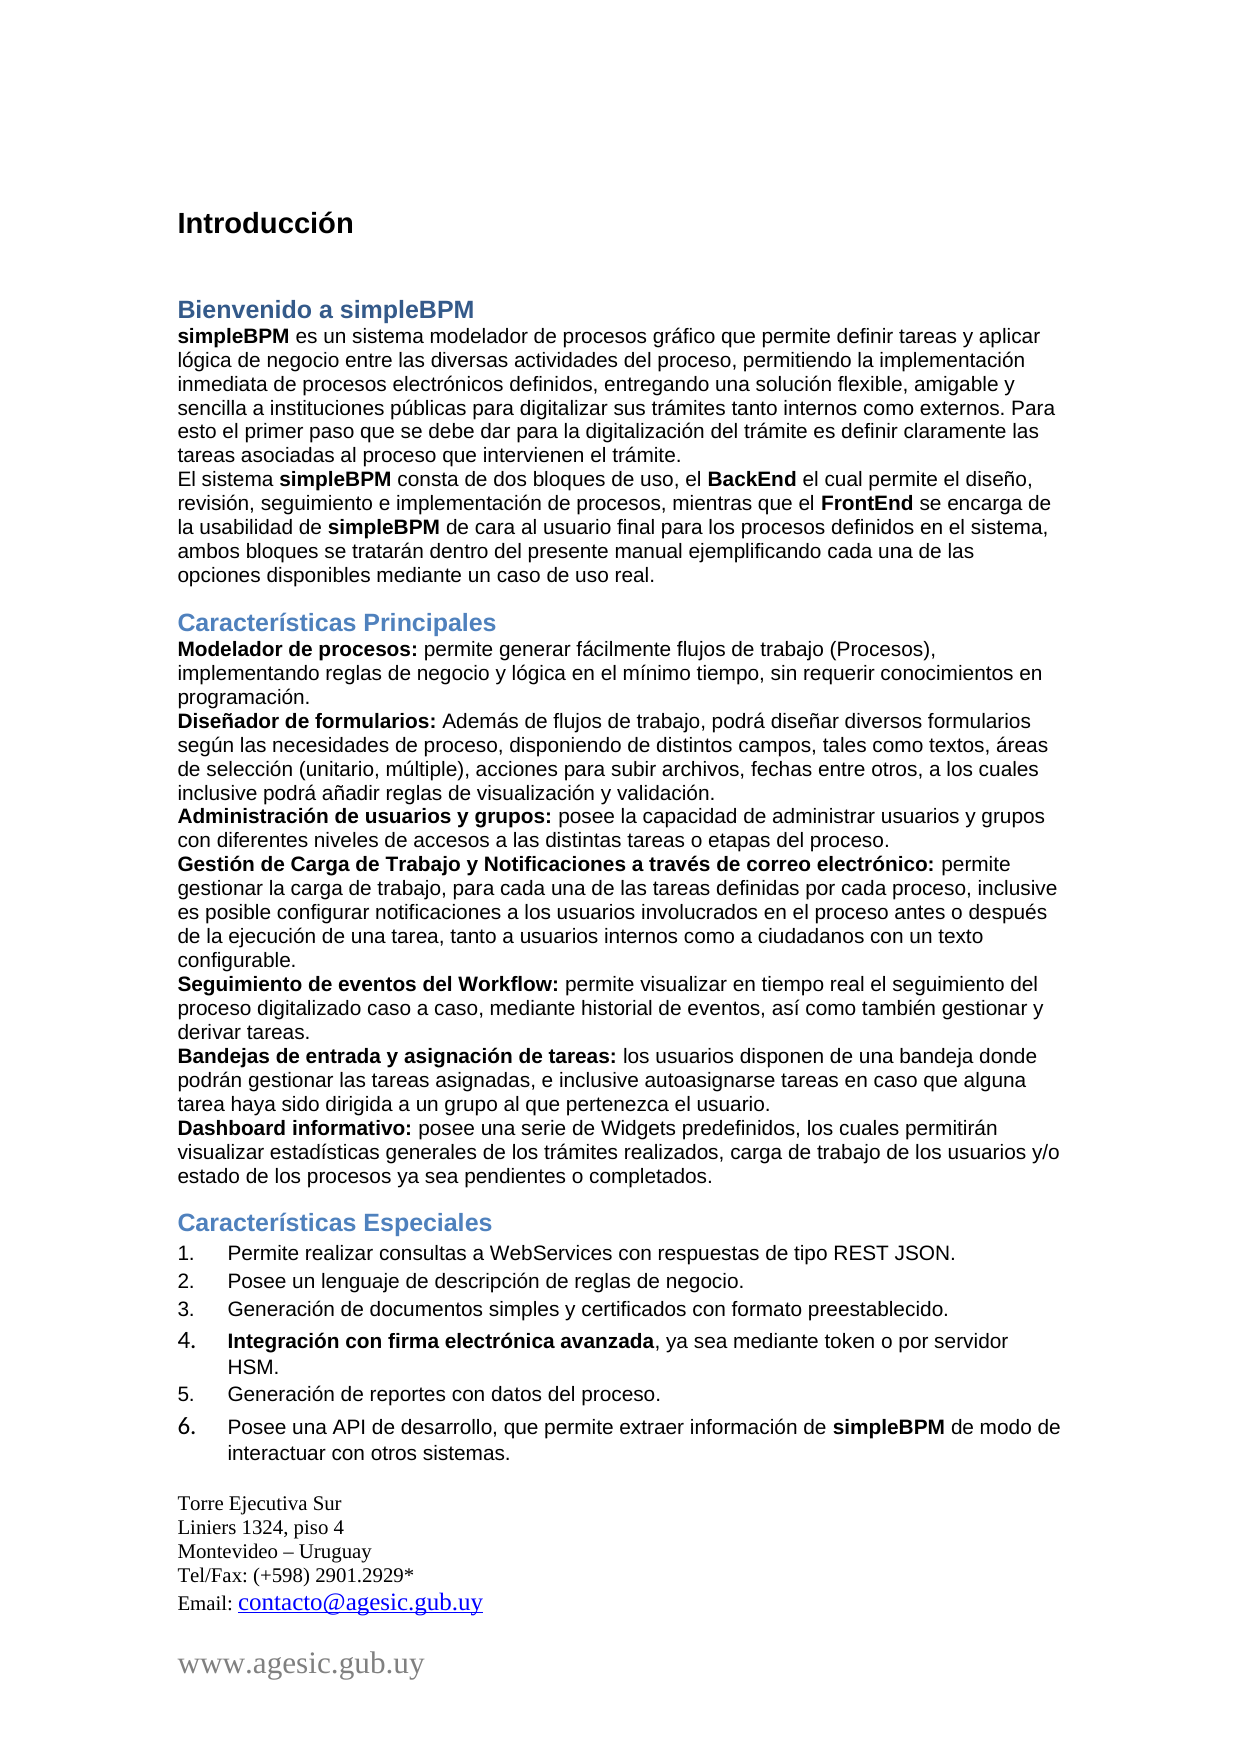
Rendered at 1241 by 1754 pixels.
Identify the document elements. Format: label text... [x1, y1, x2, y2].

subtitle Características Principales [177, 608, 1063, 637]
subtitle Introducción [177, 206, 1063, 240]
list Generación de documentos simples y certificados con formato preestablecido. [177, 1296, 1063, 1320]
text simpleBPM es un sistema modelador de procesos gráfico que permite definir tareas y aplicar lógica de negocio entre las diversas actividades del proceso, permitiendo la implementación inmediata de procesos electrónicos definidos, entregando una solución flexible, amigable y sencilla a instituciones públicas para digitalizar sus trámites tanto internos como externos. Para esto el primer paso que se debe dar para la digitalización del trámite es definir claramente las tareas asociadas al proceso que intervienen el trámite. [177, 323, 1063, 467]
text Dashboard informativo: posee una serie de Widgets predefinidos, los cuales permitirán visualizar estadísticas generales de los trámites realizados, carga de trabajo de los usuarios y/o estado de los procesos ya sea pendientes o completados. [177, 1116, 1063, 1188]
list Permite realizar consultas a WebServices con respuestas de tipo REST JSON. [177, 1241, 1063, 1265]
text Modelador de procesos: permite generar fácilmente flujos de trabajo (Procesos), implementando reglas de negocio y lógica en el mínimo tiempo, sin requerir conocimientos en programación. [177, 637, 1063, 708]
text Administración de usuarios y grupos: posee la capacidad de administrar usuarios y grupos con diferentes niveles de accesos a las distintas tareas o etapas del proceso. [177, 804, 1063, 852]
subtitle Características Especiales [177, 1208, 1063, 1237]
text El sistema simpleBPM consta de dos bloques de uso, el BackEnd el cual permite el diseño, revisión, seguimiento e implementación de procesos, mientras que el FrontEnd se encarga de la usabilidad de simpleBPM de cara al usuario final para los procesos definidos en el sistema, ambos bloques se tratarán dentro del presente manual ejemplificando cada una de las opciones disponibles mediante un caso de uso real. [177, 467, 1063, 587]
text Gestión de Carga de Trabajo y Notificaciones a través de correo electrónico: permite gestionar la carga de trabajo, para cada una de las tareas definidas por cada proceso, inclusive es posible configurar notificaciones a los usuarios involucrados en el proceso antes o después de la ejecución de una tarea, tanto a usuarios internos como a ciudadanos con un texto configurable. [177, 852, 1063, 972]
list Generación de reportes con datos del proceso. [177, 1382, 1063, 1406]
subtitle Bienvenido a simpleBPM [177, 295, 1063, 323]
list Posee una API de desarrollo, que permite extraer información de simpleBPM de modo de interactuar con otros sistemas. [177, 1410, 1063, 1464]
list Posee un lenguaje de descripción de reglas de negocio. [177, 1269, 1063, 1293]
text Seguimiento de eventos del Workflow: permite visualizar en tiempo real el seguimiento del proceso digitalizado caso a caso, mediante historial de eventos, así como también gestionar y derivar tareas. [177, 972, 1063, 1044]
text Diseñador de formularios: Además de flujos de trabajo, podrá diseñar diversos formularios según las necesidades de proceso, disponiendo de distintos campos, tales como textos, áreas de selección (unitario, múltiple), acciones para subir archivos, fechas entre otros, a los cuales inclusive podrá añadir reglas de visualización y validación. [177, 708, 1063, 804]
text Bandejas de entrada y asignación de tareas: los usuarios disponen de una bandeja donde podrán gestionar las tareas asignadas, e inclusive autoasignarse tareas en caso que alguna tarea haya sido dirigida a un grupo al que pertenezca el usuario. [177, 1044, 1063, 1116]
list Integración con firma electrónica avanzada, ya sea mediante token o por servidor HSM. [177, 1324, 1063, 1378]
